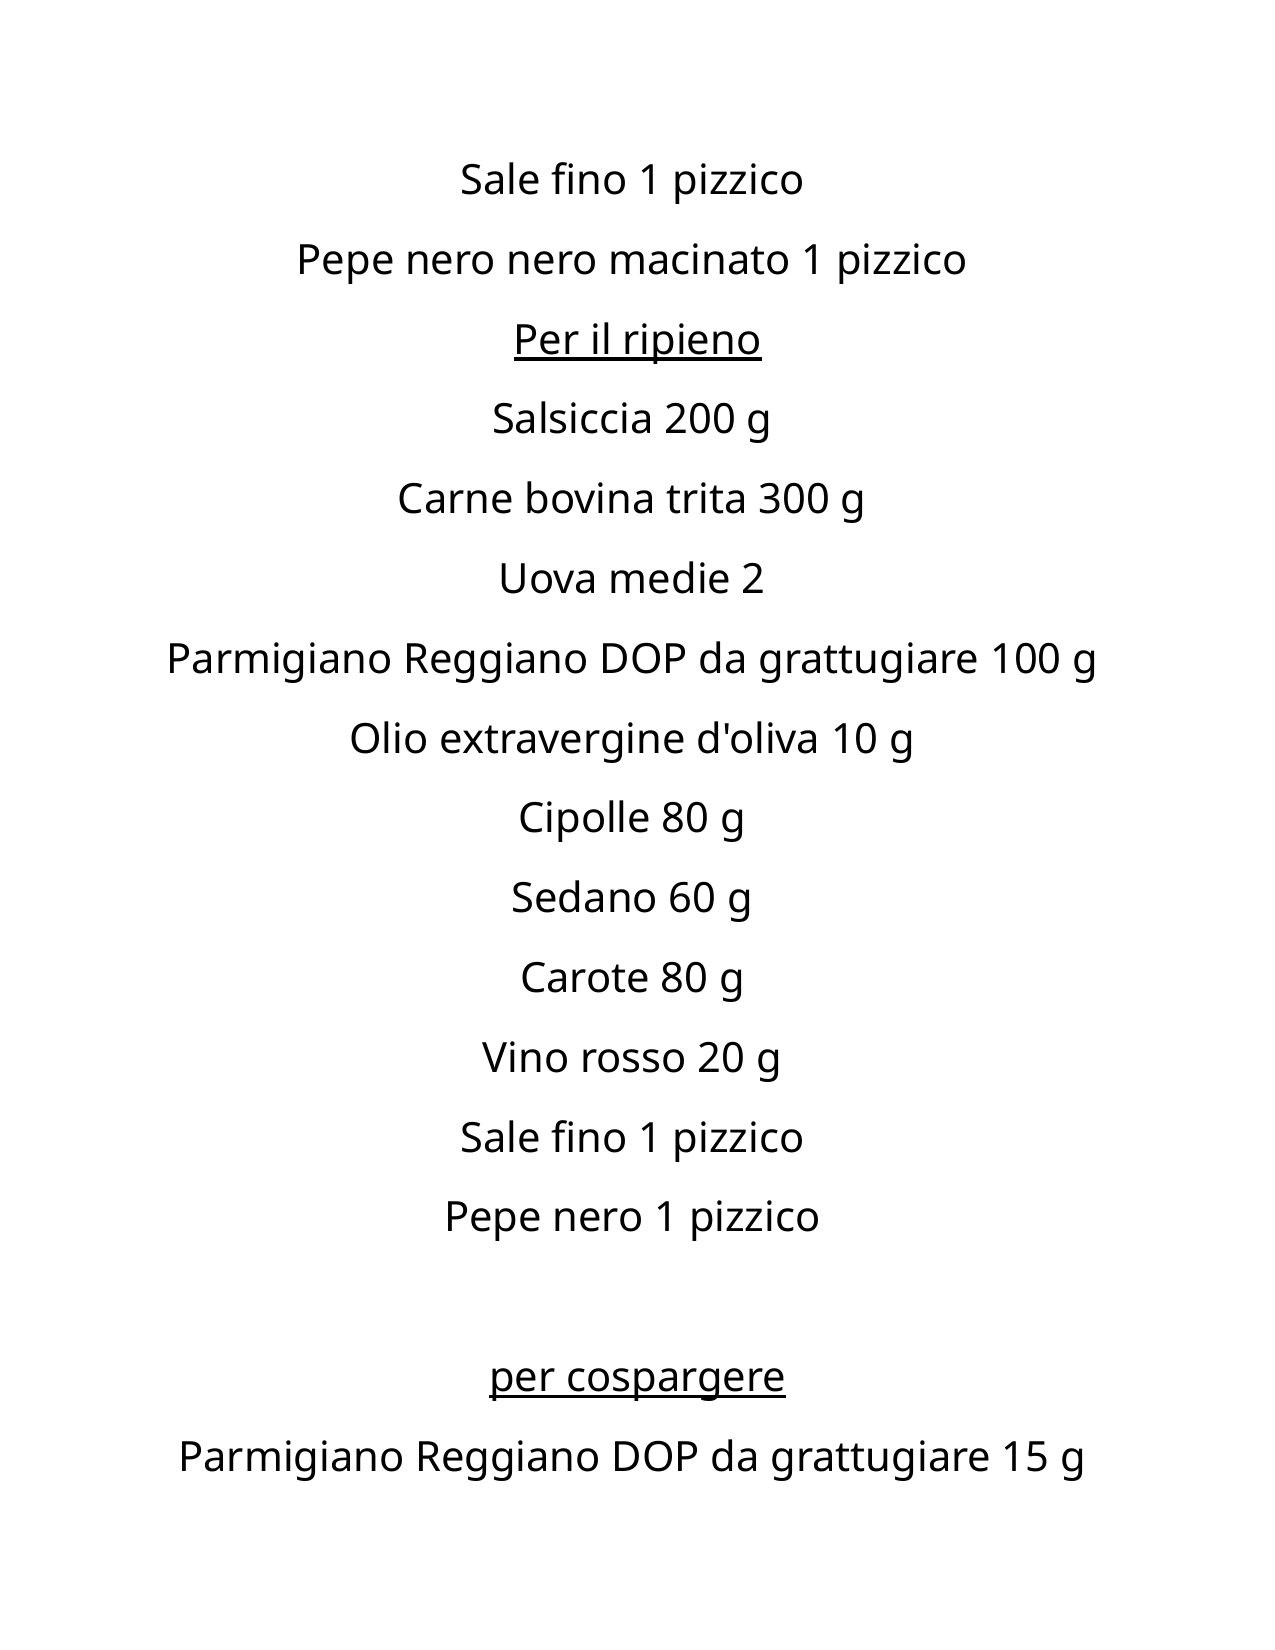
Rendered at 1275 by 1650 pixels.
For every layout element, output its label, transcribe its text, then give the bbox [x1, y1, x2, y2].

text Parmigiano Reggiano DOP da grattugiare 100 g [150, 629, 1125, 686]
text Pepe nero 1 pizzico [150, 1187, 1125, 1244]
text Per il ripieno [150, 309, 1125, 366]
text Parmigiano Reggiano DOP da grattugiare 15 g [150, 1427, 1125, 1483]
text Vino rosso 20 g [150, 1028, 1125, 1084]
text Uova medie 2 [150, 549, 1125, 606]
text per cospargere [150, 1347, 1125, 1404]
text Olio extravergine d'oliva 10 g [150, 708, 1125, 765]
text Sedano 60 g [150, 868, 1125, 925]
text Sale fino 1 pizzico [150, 150, 1125, 207]
text Sale fino 1 pizzico [150, 1107, 1125, 1164]
text Cipolle 80 g [150, 788, 1125, 845]
text Carote 80 g [150, 948, 1125, 1005]
text Salsiccia 200 g [150, 389, 1125, 446]
text Carne bovina trita 300 g [150, 469, 1125, 526]
text Pepe nero nero macinato 1 pizzico [150, 230, 1125, 287]
